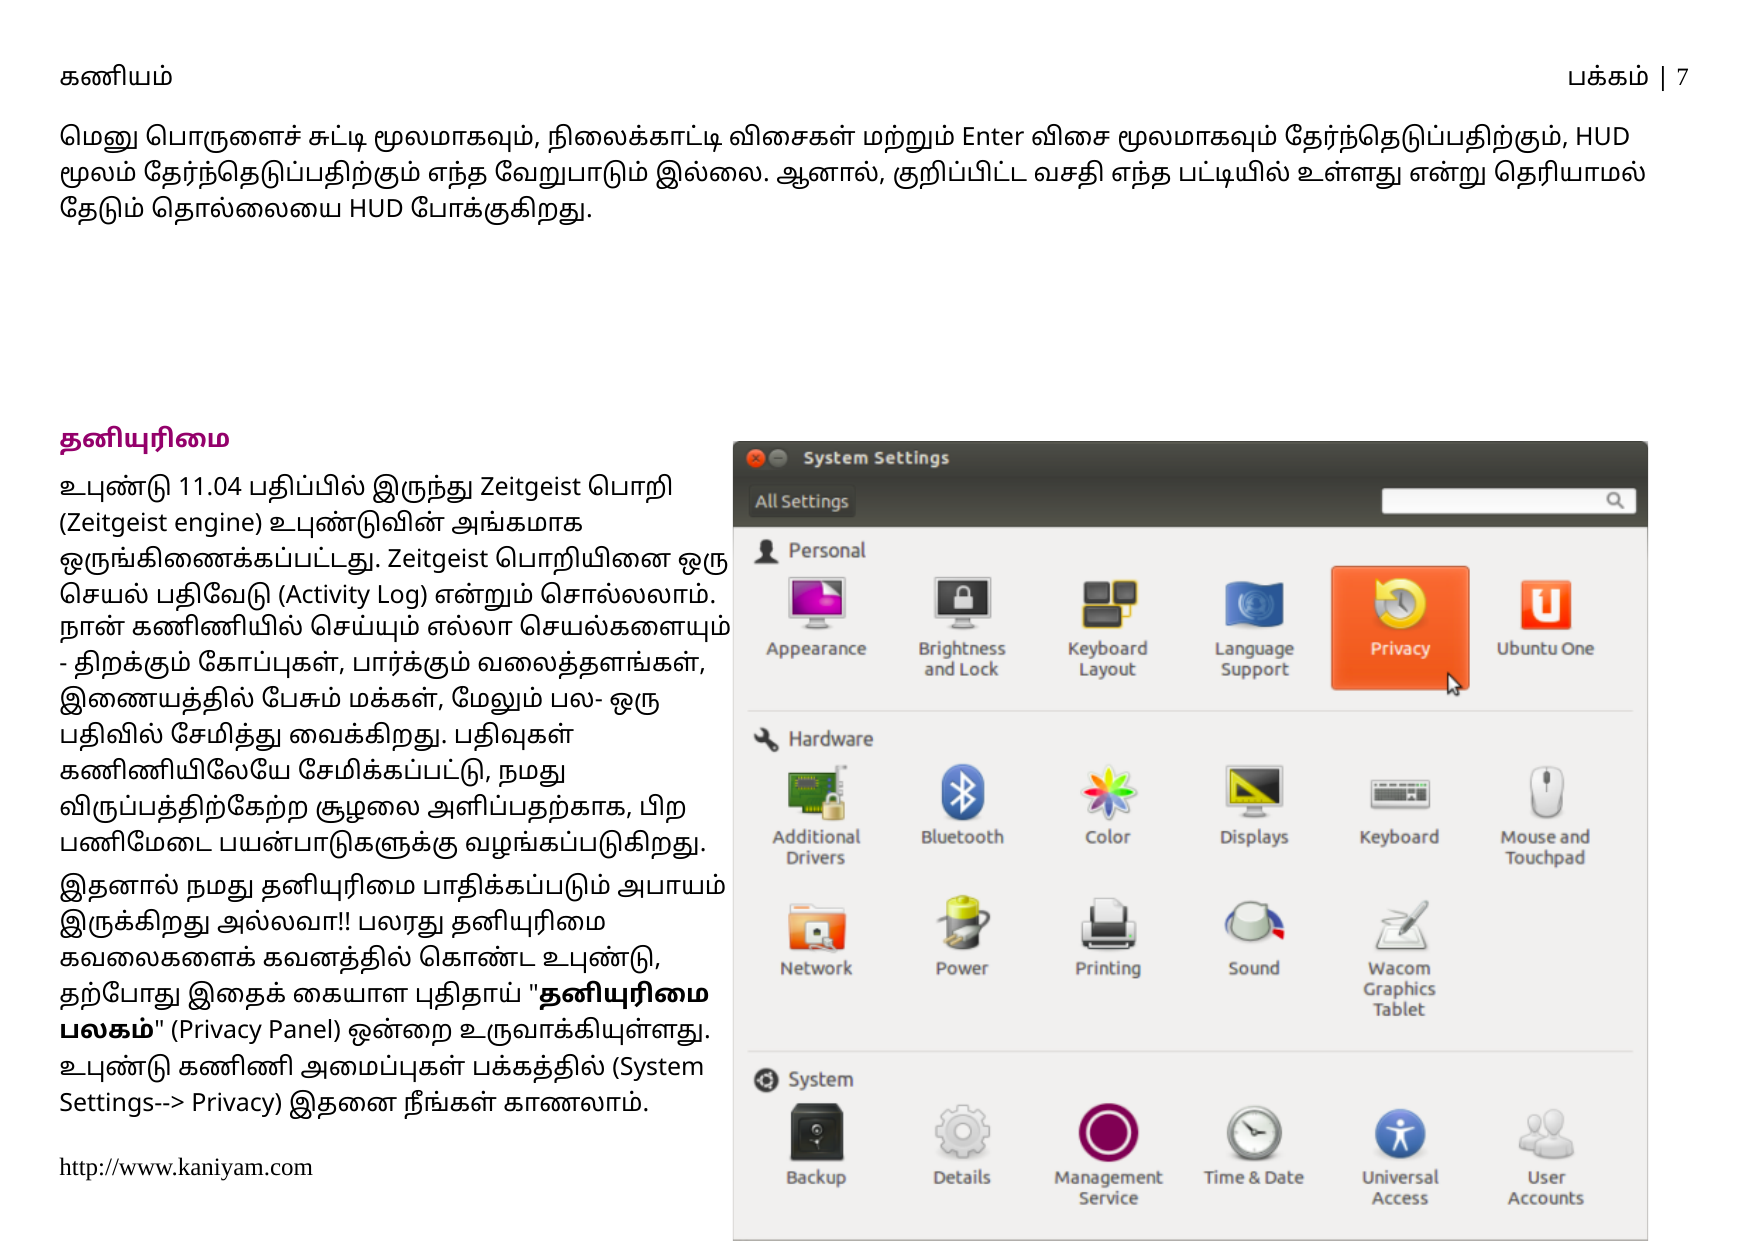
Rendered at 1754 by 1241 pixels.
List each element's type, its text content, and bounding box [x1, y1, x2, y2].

text [1649, 469, 1695, 860]
text [1649, 873, 1695, 1120]
text உபுண்டு 11.04 பதிப்பில் இருந்து Zeitgeist பொறி (Zeitgeist engine) உபுண்டுவின் அங்கமாக ஒருங்கிணைக்கப்பட்டது. Zeitgeist பொறியினை ஒரு செயல் பதிவேடு (Activity Log) என்றும் சொல்லலாம். நான் கணிணியில் செய்யும் எல்லா செயல்களையும் - திறக்கும் கோப்புகள், பார்க்கும் வலைத்தளங்கள், இணையத்தில் பேசும் மக்கள், மேலும் பல- ஒரு பதிவில் சேமித்து வைக்கிறது. பதிவுகள் கணிணியிலேயே சேமிக்கப்பட்டு, நமது விருப்பத்திற்கேற்ற சூழலை அளிப்பதற்காக, பிற பணிமேடை பயன்பாடுகளுக்கு வழங்கப்படுகிறது. [59, 469, 732, 860]
text மெனு பொருளைச் சுட்டி மூலமாகவும், நிலைக்காட்டி விசைகள் மற்றும் Enter விசை மூலமாகவும் தேர்ந்தெடுப்பதிற்கும், HUD மூலம் தேர்ந்தெடுப்பதிற்கும் எந்த வேறுபாடும் இல்லை. ஆனால், குறிப்பிட்ட வசதி எந்த பட்டியில் உள்ளது என்று தெரியாமல் தேடும் தொல்லையை HUD போக்குகிறது. [59, 118, 1695, 227]
picture [732, 441, 1649, 1241]
text இதனால் நமது தனியுரிமை பாதிக்கப்படும் அபாயம் இருக்கிறது அல்லவா!! பலரது தனியுரிமை கவலைகளைக் கவனத்தில் கொண்ட உபுண்டு, தற்போது இதைக் கையாள புதிதாய் "தனியுரிமை பலகம்" (Privacy Panel) ஒன்றை உருவாக்கியுள்ளது. உபுண்டு கணிணி அமைப்புகள் பக்கத்தில் (System Settings--> Privacy) இதனை நீங்கள் காணலாம். [59, 873, 732, 1120]
text தனியுரிமை [59, 425, 1695, 456]
